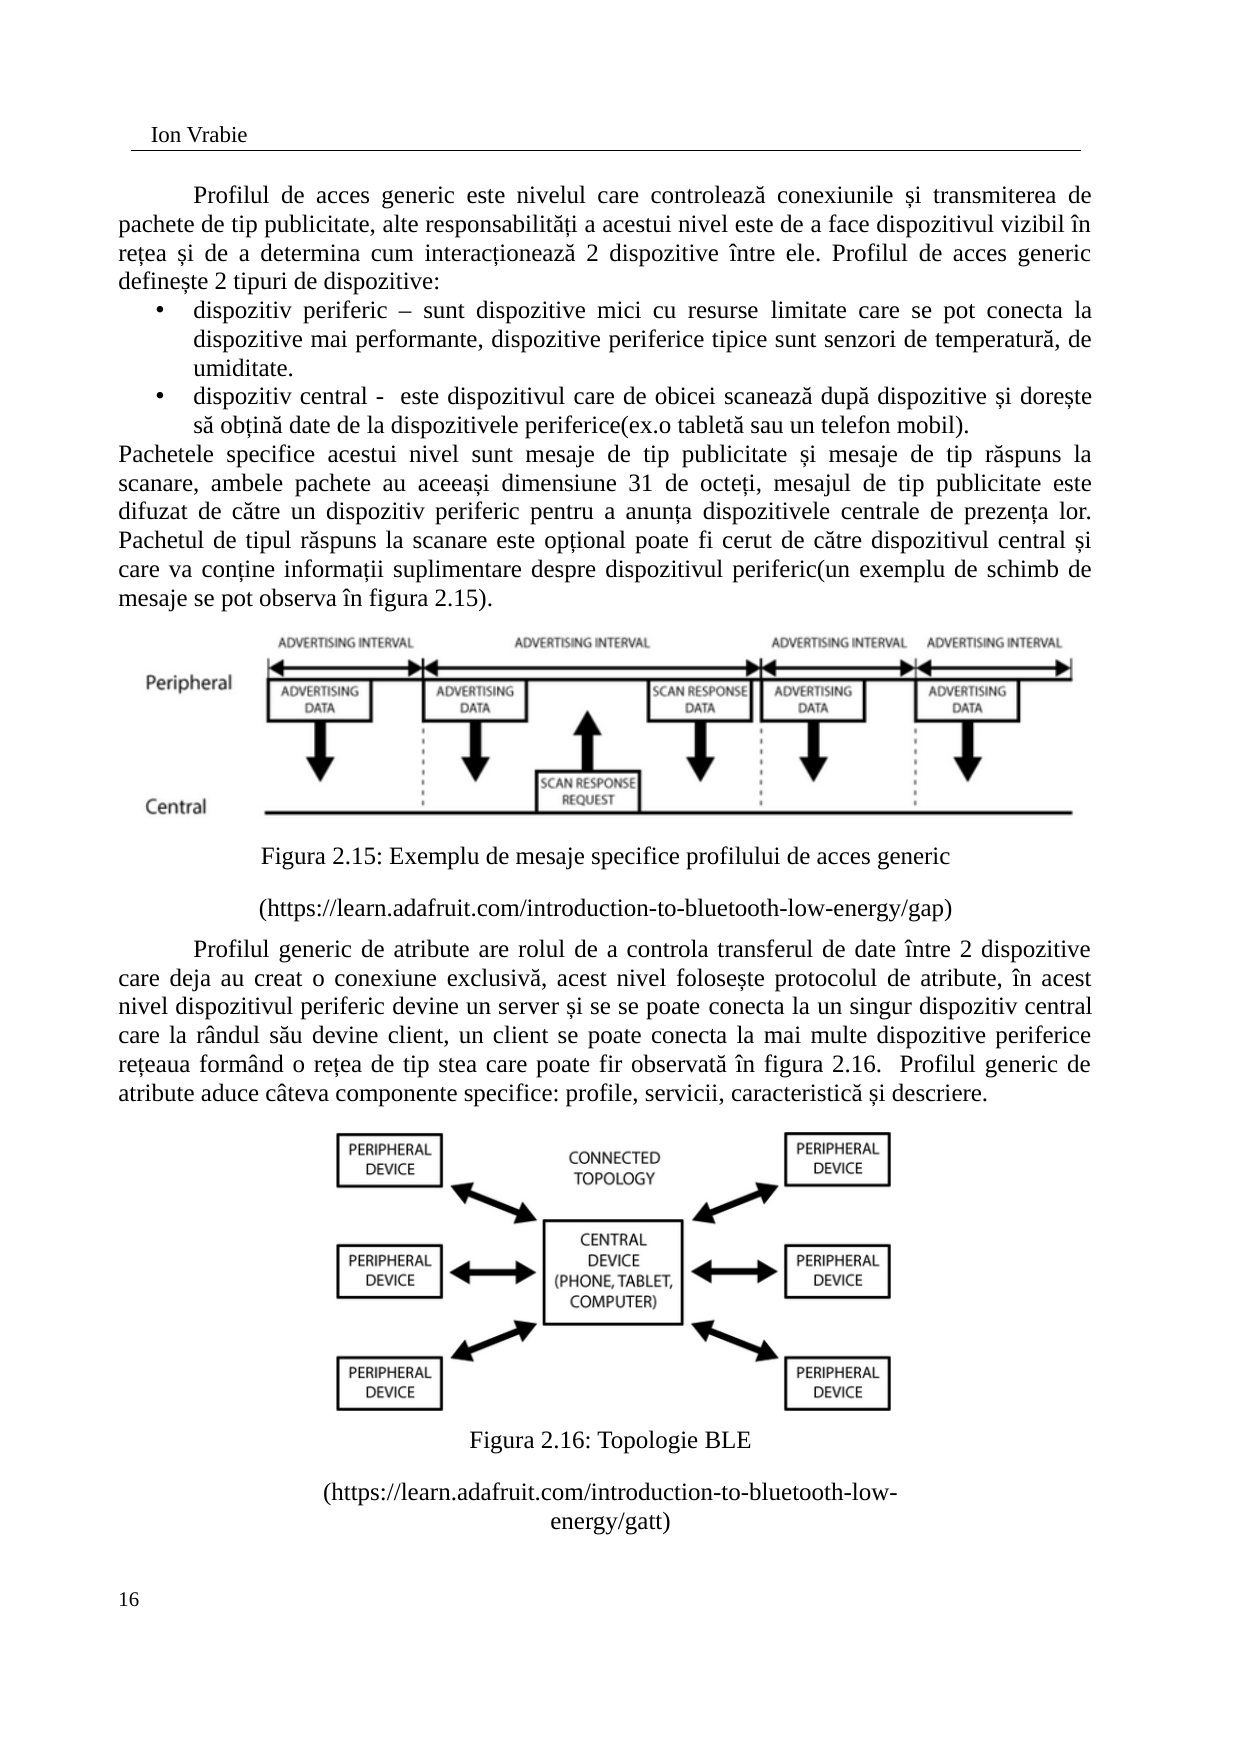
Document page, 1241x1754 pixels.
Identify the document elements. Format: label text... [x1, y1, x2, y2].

text Profilul generic de atribute are rolul de a controla transferul de date între 2 dispozitive care deja au creat o conexiune exclusivă, acest nivel folosește protocolul de atribute, în acest nivel dispozitivul periferic devine un server și se se poate conecta la un singur dispozitiv central care la rândul său devine client, un client se poate conecta la mai multe dispozitive periferice rețeaua formând o rețea de tip stea care poate fir observată în figura 2.16. Profilul generic de atribute aduce câteva componente specifice: profile, servicii, caracteristică și descriere. [118, 922, 1093, 1106]
list dispozitiv central - este dispozitivul care de obicei scanează după dispozitive și dorește să obțină date de la dispozitivele periferice(ex.o tabletă sau un telefon mobil). [156, 381, 1093, 439]
text Figura 2.15: Exemplu de mesaje specifice profilului de acces generic [118, 836, 1093, 870]
text [317, 1454, 904, 1477]
text (https://learn.adafruit.com/introduction-to-bluetooth-low-energy/gap) [118, 893, 1093, 922]
list dispozitiv periferic – sunt dispozitive mici cu resurse limitate care se pot conecta la dispozitive mai performante, dispozitive periferice tipice sunt senzori de temperatură, de umiditate. [156, 295, 1093, 381]
text [118, 870, 1093, 893]
text Profilul de acces generic este nivelul care controlează conexiunile și transmiterea de pachete de tip publicitate, alte responsabilități a acestui nivel este de a face dispozitivul vizibil în rețea și de a determina cum interacționează 2 dispozitive între ele. Profilul de acces generic definește 2 tipuri de dispozitive: [118, 180, 1093, 295]
text (https://learn.adafruit.com/introduction-to-bluetooth-low-energy/gatt) [317, 1477, 904, 1535]
text Figura 2.16: Topologie BLE [317, 1420, 904, 1454]
picture [316, 1124, 904, 1420]
picture [118, 623, 1093, 836]
text [118, 611, 1093, 623]
text Pachetele specifice acestui nivel sunt mesaje de tip publicitate și mesaje de tip răspuns la scanare, ambele pachete au aceeași dimensiune 31 de octeți, mesajul de tip publicitate este difuzat de către un dispozitiv periferic pentru a anunța dispozitivele centrale de prezența lor. Pachetul de tipul răspuns la scanare este opțional poate fi cerut de către dispozitivul central și care va conține informații suplimentare despre dispozitivul periferic(un exemplu de schimb de mesaje se pot observa în figura 2.15). [118, 439, 1093, 611]
